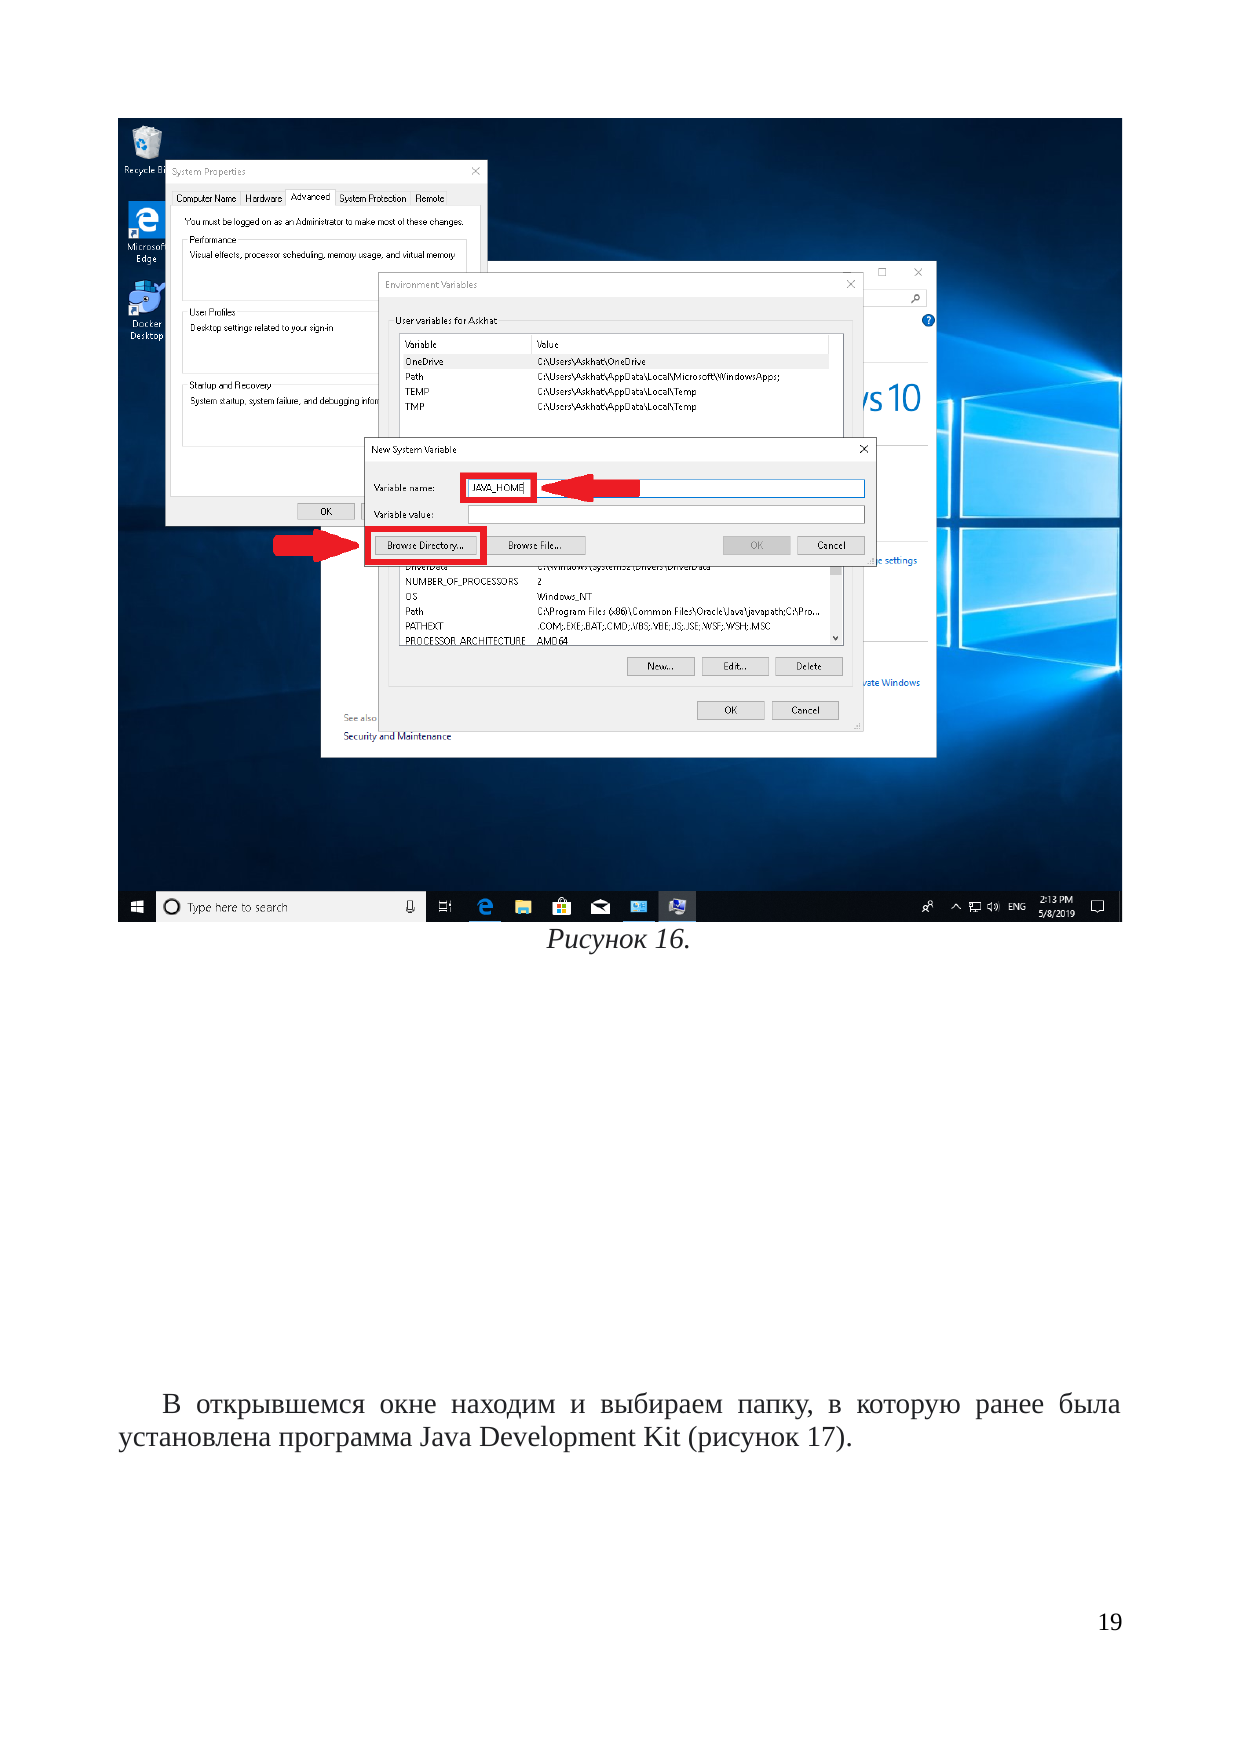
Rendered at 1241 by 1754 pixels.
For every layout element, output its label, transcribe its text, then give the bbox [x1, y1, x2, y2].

text В открывшемся окне находим и выбираем папку, в которую ранее была установлена программа Java Development Kit (рисунок 17). [118, 1386, 1122, 1453]
text Рисунок 16. [118, 922, 1122, 955]
picture [118, 118, 1123, 922]
